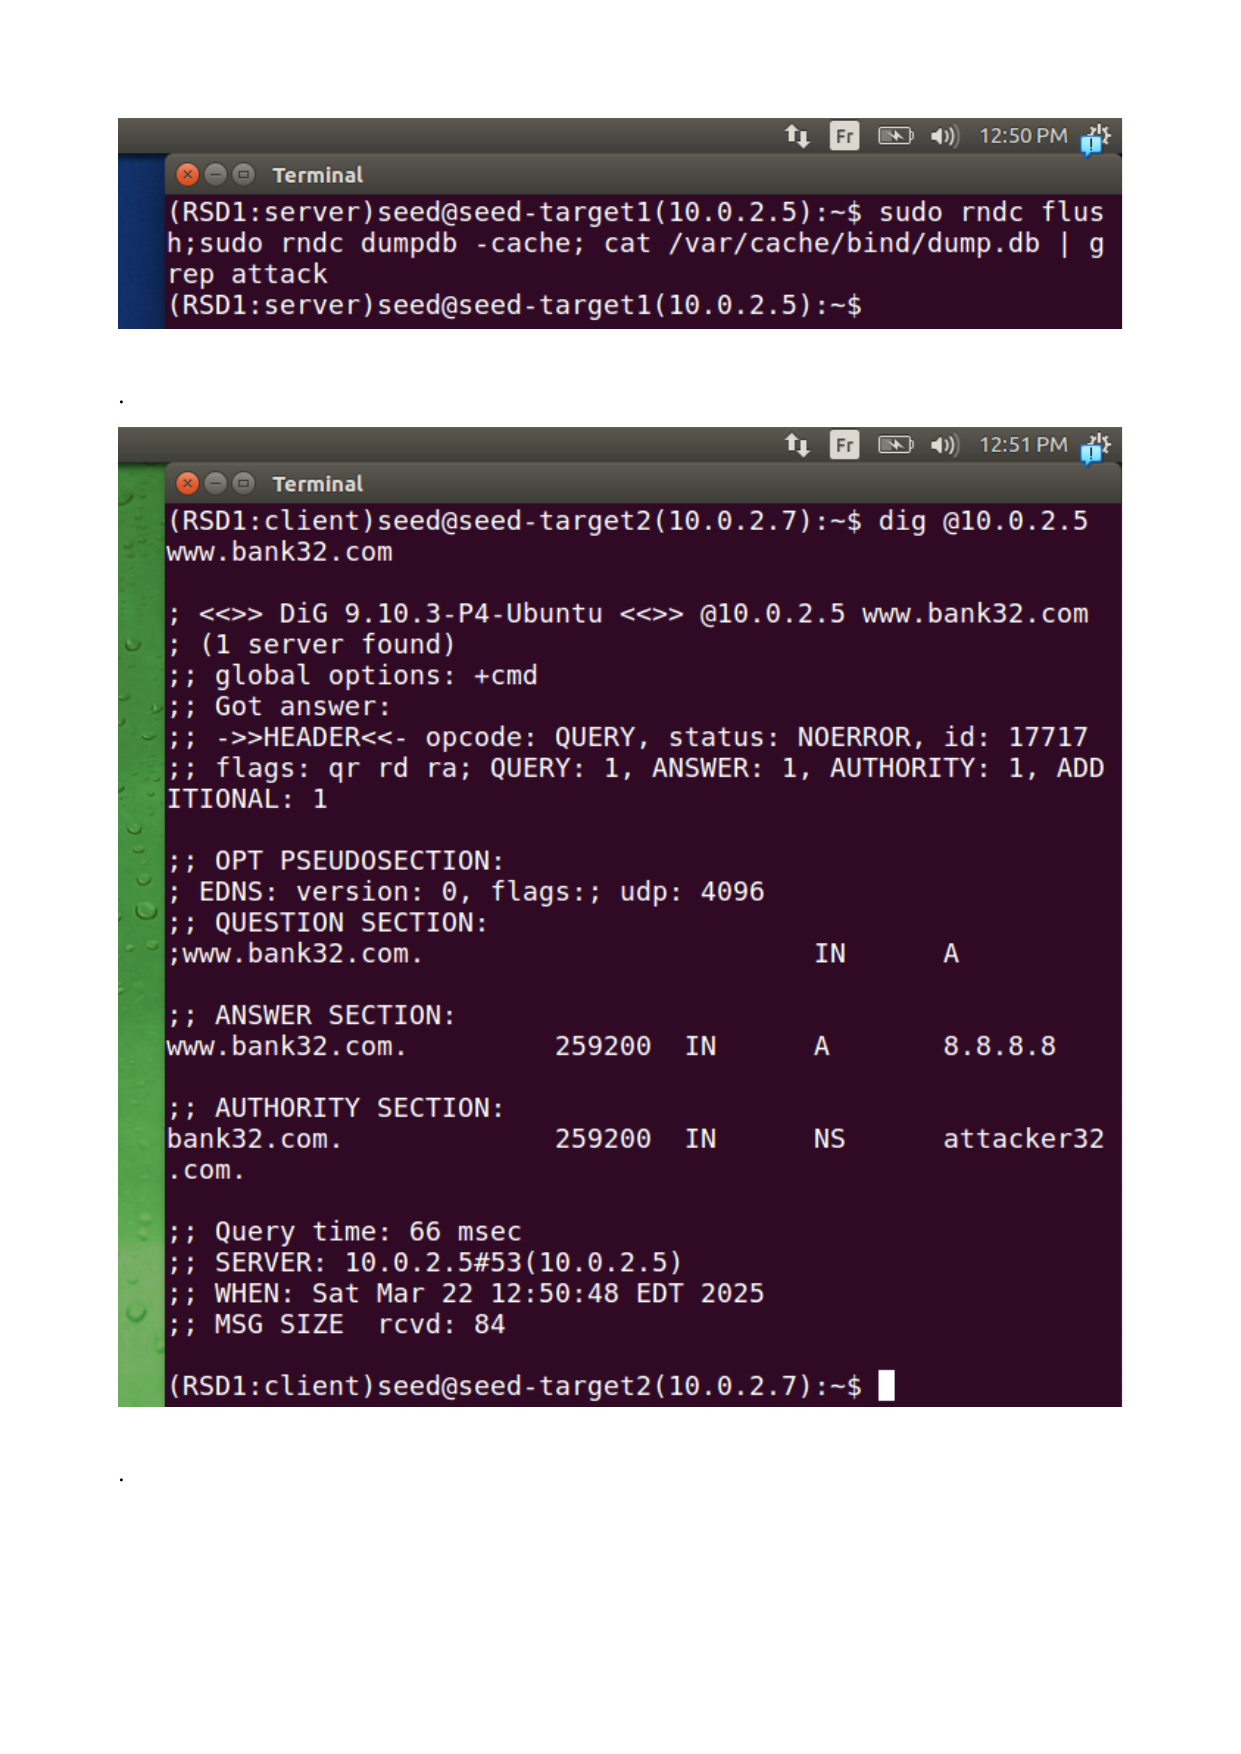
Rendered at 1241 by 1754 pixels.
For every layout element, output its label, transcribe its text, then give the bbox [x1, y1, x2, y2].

picture [118, 427, 1123, 1407]
picture [118, 118, 1123, 329]
text . [118, 380, 1122, 409]
text . [118, 1458, 1122, 1487]
